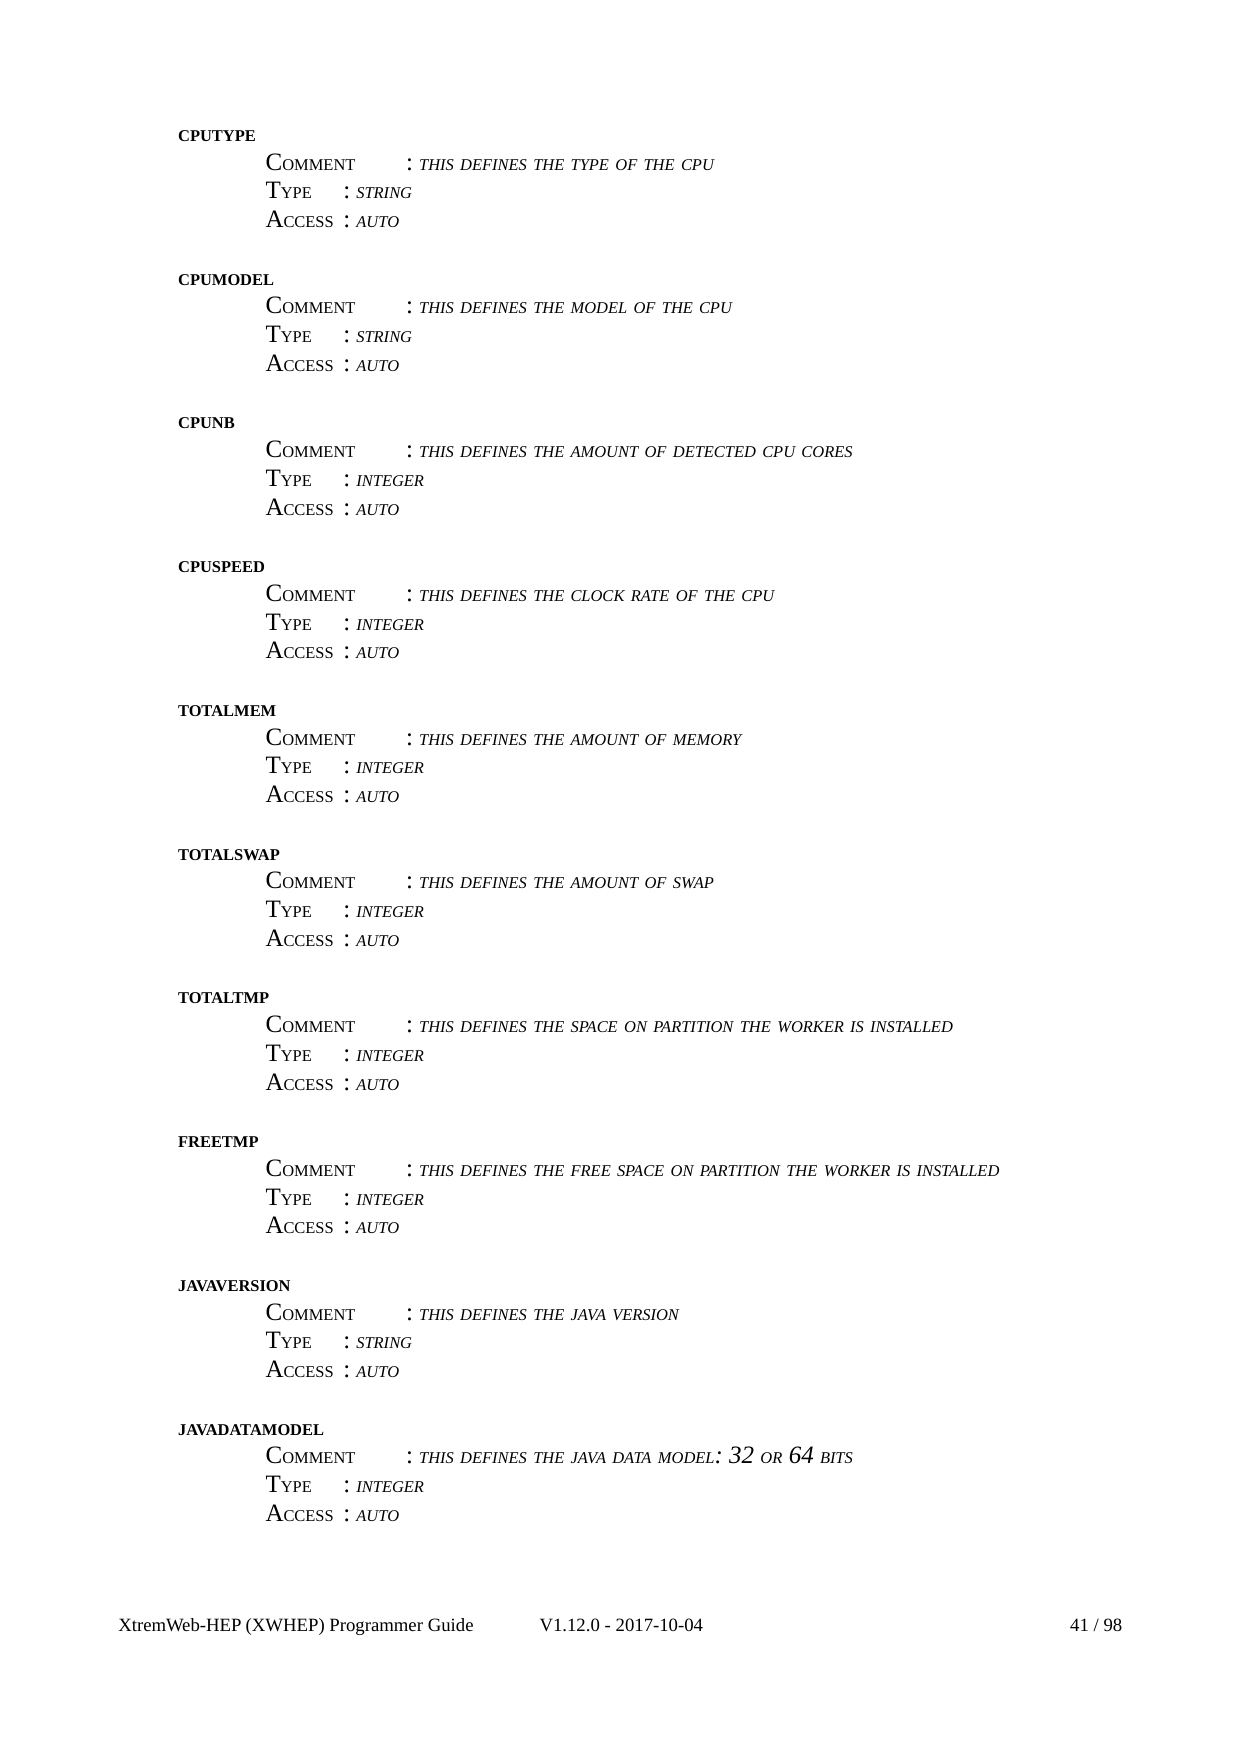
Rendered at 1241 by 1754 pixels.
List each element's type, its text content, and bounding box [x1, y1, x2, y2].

text Comment : this defines the amount of swap [265, 866, 1122, 894]
text cpumodel [178, 262, 1122, 291]
text totalmem [178, 693, 1122, 722]
text Comment : this defines the java version [265, 1297, 1122, 1326]
text Access : auto [265, 1354, 1122, 1383]
text Type : integer [265, 1469, 1122, 1498]
text Type : integer [265, 1182, 1122, 1211]
text freetmp [178, 1124, 1122, 1153]
text Access : auto [265, 636, 1122, 664]
text Comment : this defines the java data model: 32 or 64 bits [265, 1441, 1122, 1469]
text cpuspeed [178, 549, 1122, 578]
text totalswap [178, 837, 1122, 866]
text javaversion [178, 1268, 1122, 1297]
text Access : auto [265, 492, 1122, 521]
text Type : string [265, 1326, 1122, 1354]
text Comment : this defines the space on partition the worker is installed [265, 1009, 1122, 1038]
text Access : auto [265, 779, 1122, 808]
text Type : integer [265, 894, 1122, 923]
text Comment : this defines the amount of detected cpu cores [265, 434, 1122, 463]
text javadatamodel [178, 1412, 1122, 1441]
text Access : auto [265, 1498, 1122, 1527]
text Type : integer [265, 1038, 1122, 1067]
text Type : integer [265, 463, 1122, 492]
text Type : string [265, 176, 1122, 204]
text cputype [178, 118, 1122, 147]
text Comment : this defines the amount of memory [265, 722, 1122, 751]
text Comment : this defines the clock rate of the cpu [265, 578, 1122, 607]
text totaltmp [178, 981, 1122, 1009]
text Access : auto [265, 1067, 1122, 1096]
text Access : auto [265, 923, 1122, 952]
text Access : auto [265, 204, 1122, 233]
text Type : integer [265, 751, 1122, 779]
text Comment : this defines the model of the cpu [265, 291, 1122, 319]
text Type : integer [265, 607, 1122, 636]
text cpunb [178, 406, 1122, 434]
text Comment : this defines the type of the cpu [265, 147, 1122, 176]
text Access : auto [265, 348, 1122, 377]
text Type : string [265, 319, 1122, 348]
text Comment : this defines the free space on partition the worker is installed [265, 1153, 1122, 1182]
text Access : auto [265, 1211, 1122, 1239]
